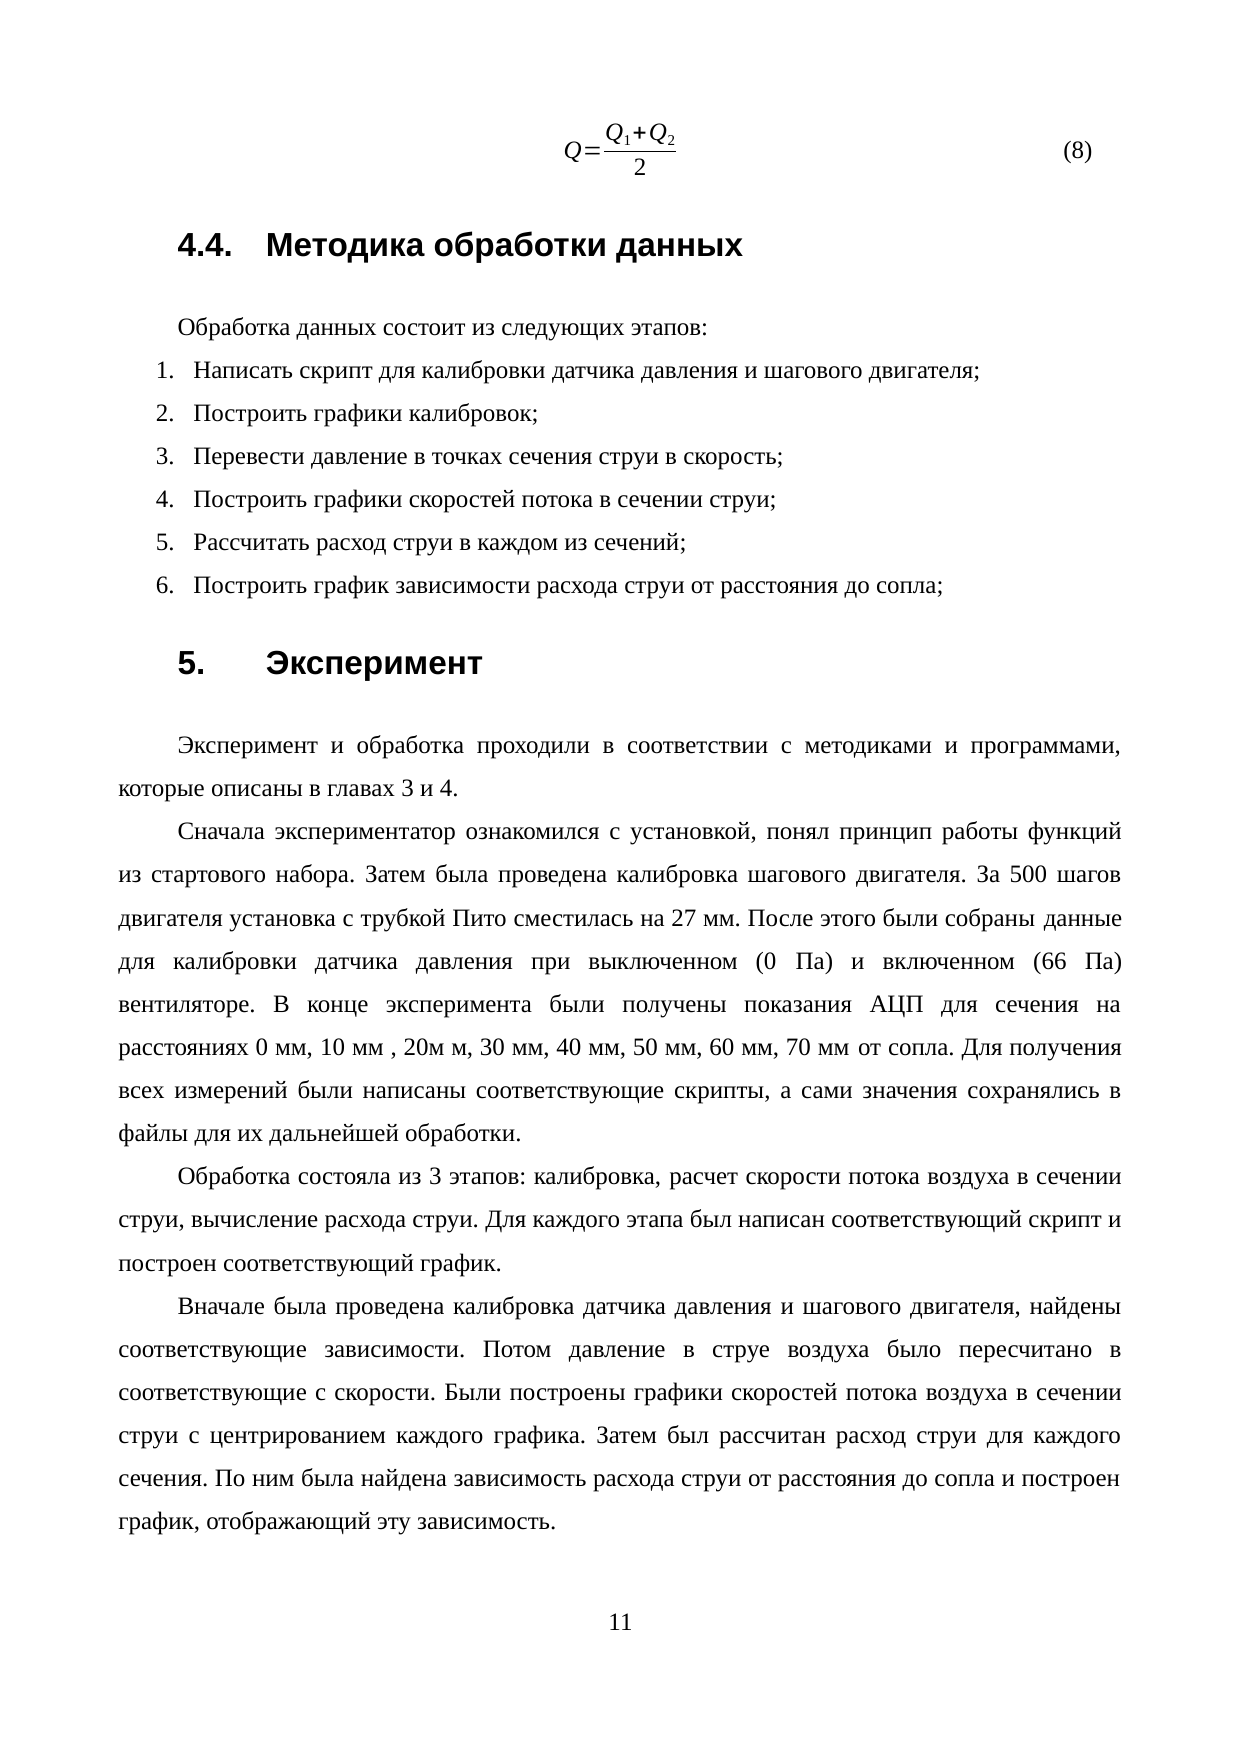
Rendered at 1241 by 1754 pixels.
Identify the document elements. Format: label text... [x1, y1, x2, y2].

list Построить графики скоростей потока в сечении струи; [156, 484, 1122, 513]
text Обработка состояла из 3 этапов: калибровка, расчет скорости потока воздуха в сечении струи, вычисление расхода струи. Для каждого этапа был написан соответствующий скрипт и построен соответствующий график. [118, 1161, 1122, 1276]
text (8) [118, 118, 1122, 181]
subtitle Методика обработки данных [118, 225, 1122, 263]
text Сначала экспериментатор ознакомился с установкой, понял принцип работы функций из стартового набора. Затем была проведена калибровка шагового двигателя. За 500 шагов двигателя установка с трубкой Пито сместилась на 27 мм. После этого были собраны данные для калибровки датчика давления при выключенном (0 Па) и включенном (66 Па) вентиляторе. В конце эксперимента были получены показания АЦП для сечения на расстояниях 0 мм, 10 мм , 20м м, 30 мм, 40 мм, 50 мм, 60 мм, 70 мм от сопла. Для получения всех измерений были написаны соответствующие скрипты, а сами значения сохранялись в файлы для их дальнейшей обработки. [118, 816, 1122, 1147]
text Эксперимент и обработка проходили в соответствии с методиками и программами, которые описаны в главах 3 и 4. [118, 730, 1122, 802]
list Построить графики калибровок; [156, 398, 1122, 427]
text Вначале была проведена калибровка датчика давления и шагового двигателя, найдены соответствующие зависимости. Потом давление в струе воздуха было пересчитано в соответствующие с скорости. Были построены графики скоростей потока воздуха в сечении струи с центрированием каждого графика. Затем был рассчитан расход струи для каждого сечения. По ним была найдена зависимость расхода струи от расстояния до сопла и построен график, отображающий эту зависимость. [118, 1291, 1122, 1535]
list Перевести давление в точках сечения струи в скорость; [156, 441, 1122, 470]
list Написать скрипт для калибровки датчика давления и шагового двигателя; [156, 355, 1122, 384]
list Рассчитать расход струи в каждом из сечений; [156, 527, 1122, 556]
subtitle Эксперимент [118, 643, 1122, 682]
text Обработка данных состоит из следующих этапов: [118, 312, 1122, 341]
list Построить график зависимости расхода струи от расстояния до сопла; [156, 571, 1122, 599]
